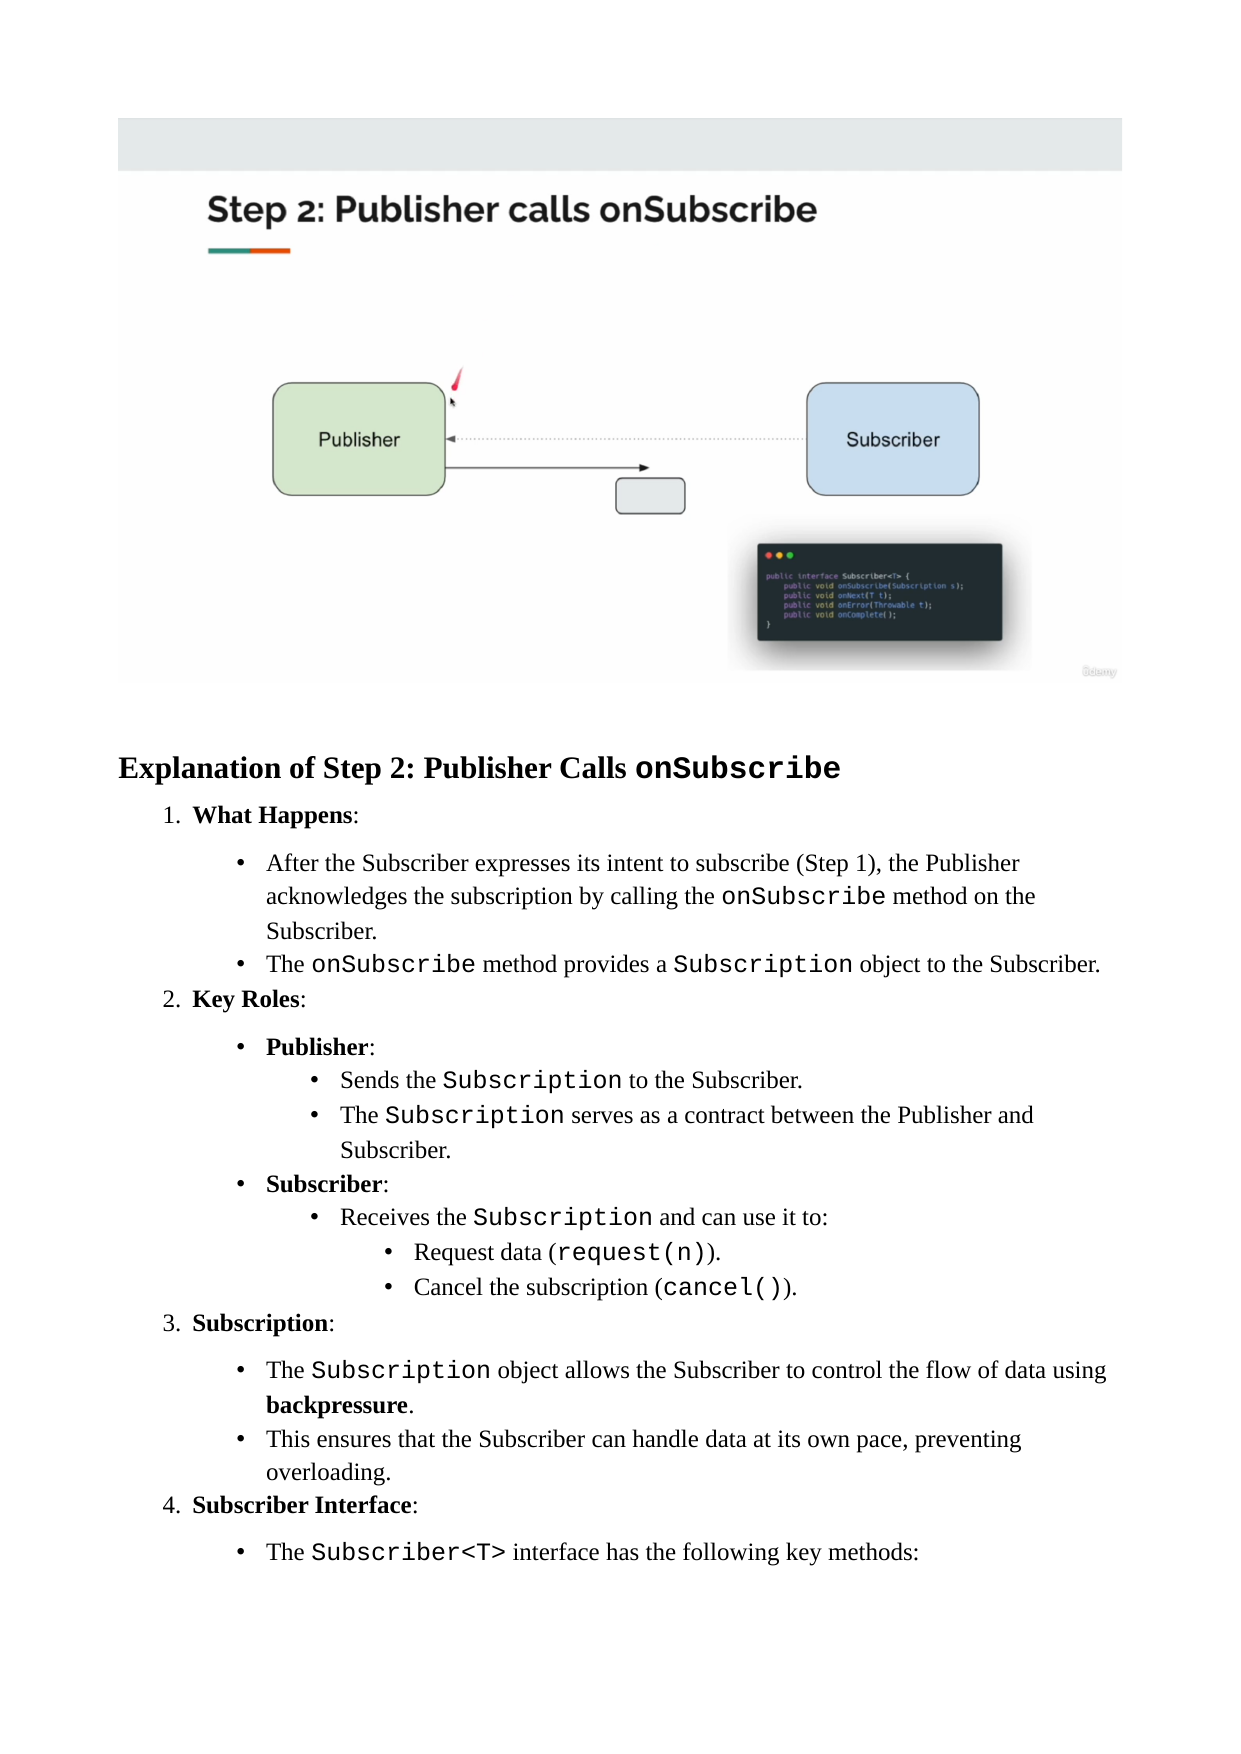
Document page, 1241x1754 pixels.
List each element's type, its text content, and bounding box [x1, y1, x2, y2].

list What Happens: [162, 800, 1122, 829]
list Request data (request(n)). [384, 1237, 1122, 1268]
list Key Roles: [162, 984, 1122, 1013]
list The Subscriber<T> interface has the following key methods: [236, 1537, 1122, 1568]
picture [118, 118, 1123, 683]
list Subscriber: [236, 1169, 1122, 1197]
list The Subscription object allows the Subscriber to control the flow of data using backpressure. [236, 1356, 1122, 1419]
list Receives the Subscription and can use it to: [310, 1202, 1122, 1232]
list After the Subscriber expresses its intent to subscribe (Step 1), the Publisher acknowledges the subscription by calling the onSubscribe method on the Subscriber. [236, 848, 1122, 945]
list Subscription: [162, 1308, 1122, 1337]
list Subscriber Interface: [162, 1490, 1122, 1518]
list This ensures that the Subscriber can handle data at its own pace, preventing overloading. [236, 1424, 1122, 1485]
list Cancel the subscription (cancel()). [384, 1272, 1122, 1303]
list The onSubscribe method provides a Subscription object to the Subscriber. [236, 949, 1122, 980]
list Sends the Subscription to the Subscriber. [310, 1065, 1122, 1096]
list Publisher: [236, 1032, 1122, 1061]
subtitle Explanation of Step 2: Publisher Calls onSubscribe [118, 749, 1122, 788]
list The Subscription serves as a contract between the Publisher and Subscriber. [310, 1101, 1122, 1164]
